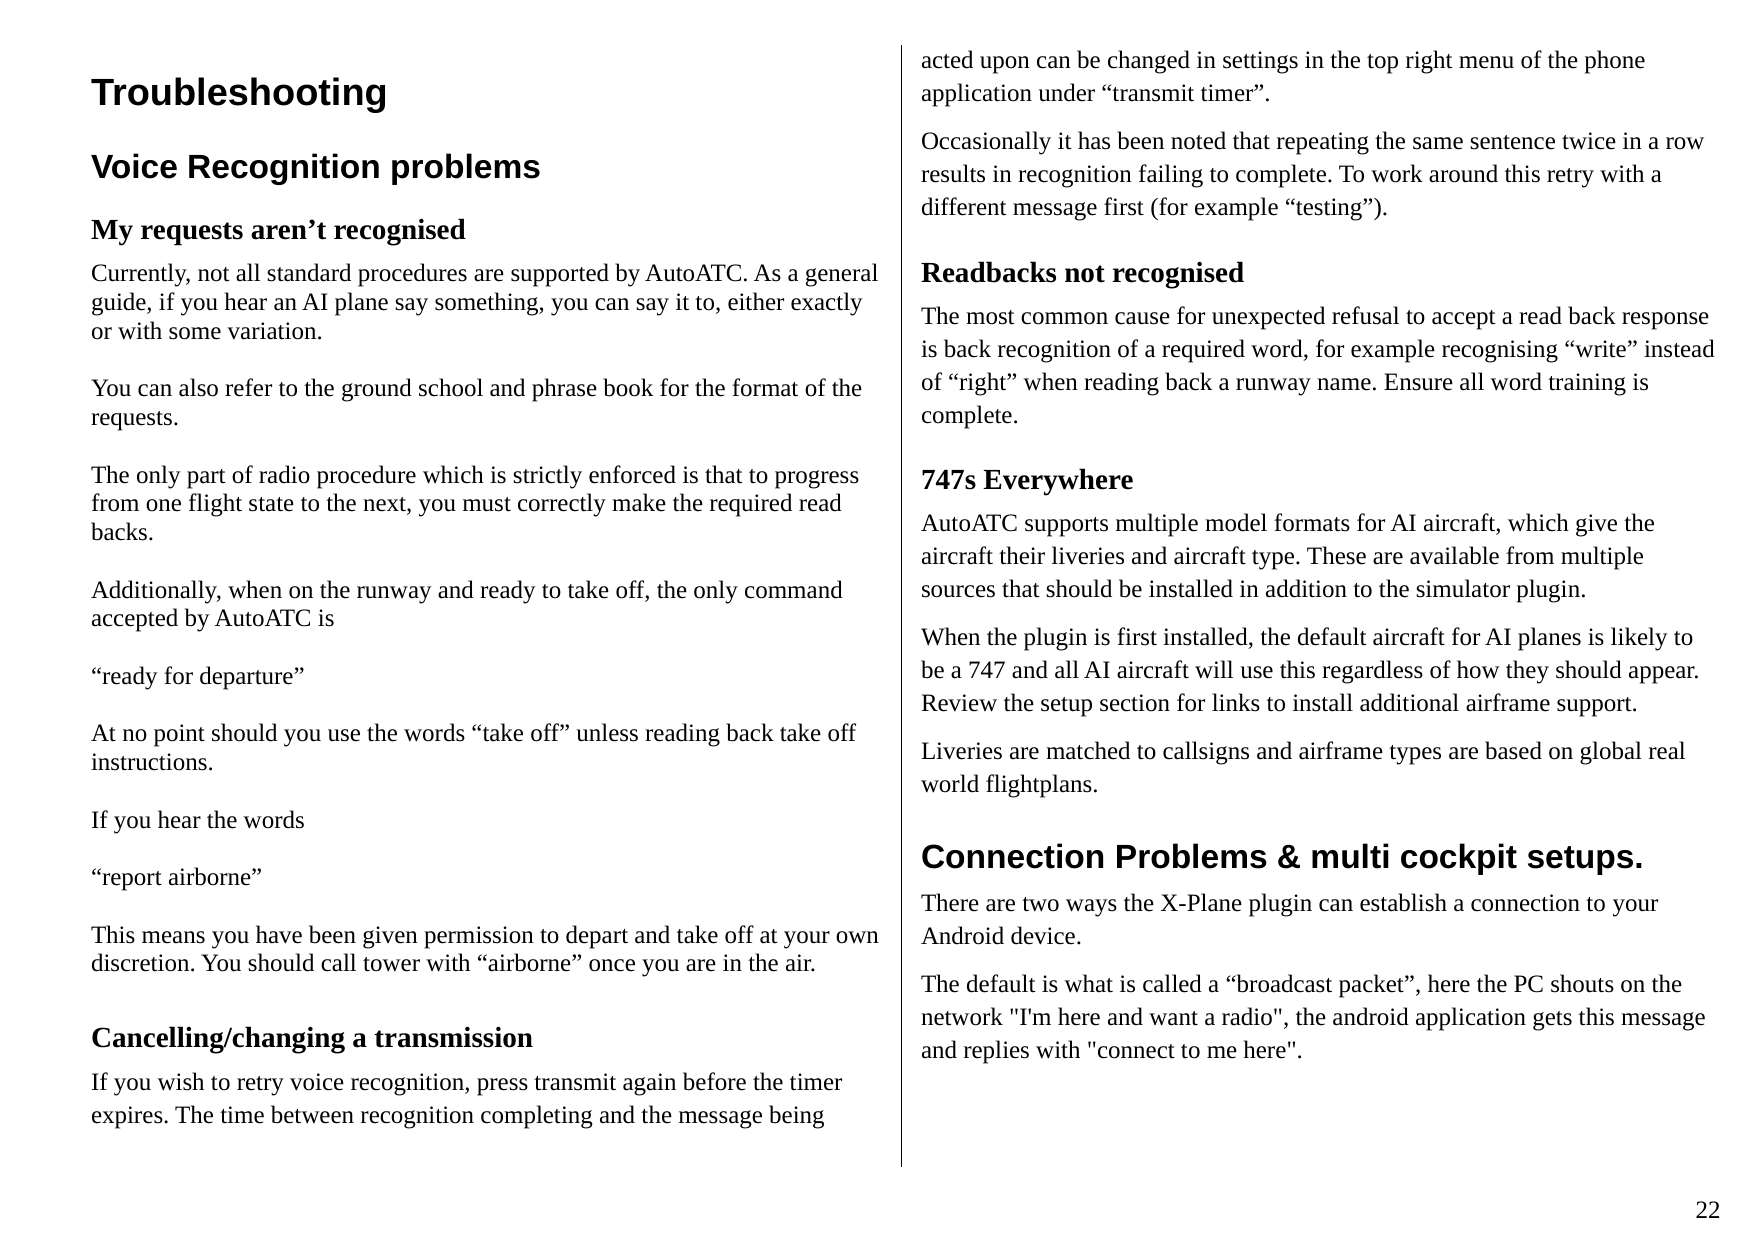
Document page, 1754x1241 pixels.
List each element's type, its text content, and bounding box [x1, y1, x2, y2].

subtitle Troubleshooting [91, 70, 898, 114]
text AutoATC supports multiple model formats for AI aircraft, which give the aircraft their liveries and aircraft type. These are available from multiple sources that should be installed in addition to the simulator plugin. [921, 508, 1720, 603]
text Occasionally it has been noted that repeating the same sentence twice in a row results in recognition failing to complete. To work around this retry with a different message first (for example “testing”). [921, 126, 1720, 221]
text At no point should you use the words “take off” unless reading back take off instructions. [91, 718, 881, 776]
text “ready for departure” [91, 661, 881, 690]
text This means you have been given permission to depart and take off at your own discretion. You should call tower with “airborne” once you are in the air. [91, 920, 881, 977]
subtitle Cancelling/changing a transmission [91, 1021, 881, 1054]
subtitle My requests aren’t recognised [91, 212, 881, 246]
text You can also refer to the ground school and phrase book for the format of the requests. [91, 373, 881, 431]
text The only part of radio procedure which is strictly enforced is that to progress from one flight state to the next, you must correctly make the required read backs. [91, 460, 881, 546]
text Liveries are matched to callsigns and airframe types are based on global real world flightplans. [921, 736, 1720, 798]
subtitle Readbacks not recognised [921, 255, 1720, 288]
text “report airborne” [91, 862, 881, 891]
text The most common cause for unexpected refusal to accept a read back response is back recognition of a required word, for example recognising “write” instead of “right” when reading back a runway name. Ensure all word training is complete. [921, 301, 1720, 428]
text Additionally, when on the runway and ready to take off, the only command accepted by AutoATC is [91, 575, 881, 632]
text When the plugin is first installed, the default aircraft for AI planes is likely to be a 747 and all AI aircraft will use this regardless of how they should appear. Review the setup section for links to install additional airframe support. [921, 622, 1720, 717]
text Currently, not all standard procedures are supported by AutoATC. As a general guide, if you hear an AI plane say something, you can say it to, either exactly or with some variation. [91, 258, 881, 345]
text acted upon can be changed in settings in the top right menu of the phone application under “transmit timer”. [921, 45, 1720, 107]
text If you hear the words [91, 805, 881, 833]
subtitle 747s Everywhere [921, 462, 1720, 496]
subtitle Voice Recognition problems [91, 147, 898, 186]
text If you wish to retry voice recognition, press transmit again before the timer expires. The time between recognition completing and the message being [91, 1067, 881, 1128]
subtitle Connection Problems & multi cockpit setups. [921, 837, 1738, 876]
text The default is what is called a “broadcast packet”, here the PC shouts on the network "I'm here and want a radio", the android application gets this message and replies with "connect to me here". [921, 969, 1720, 1064]
text There are two ways the X-Plane plugin can establish a connection to your Android device. [921, 888, 1720, 950]
